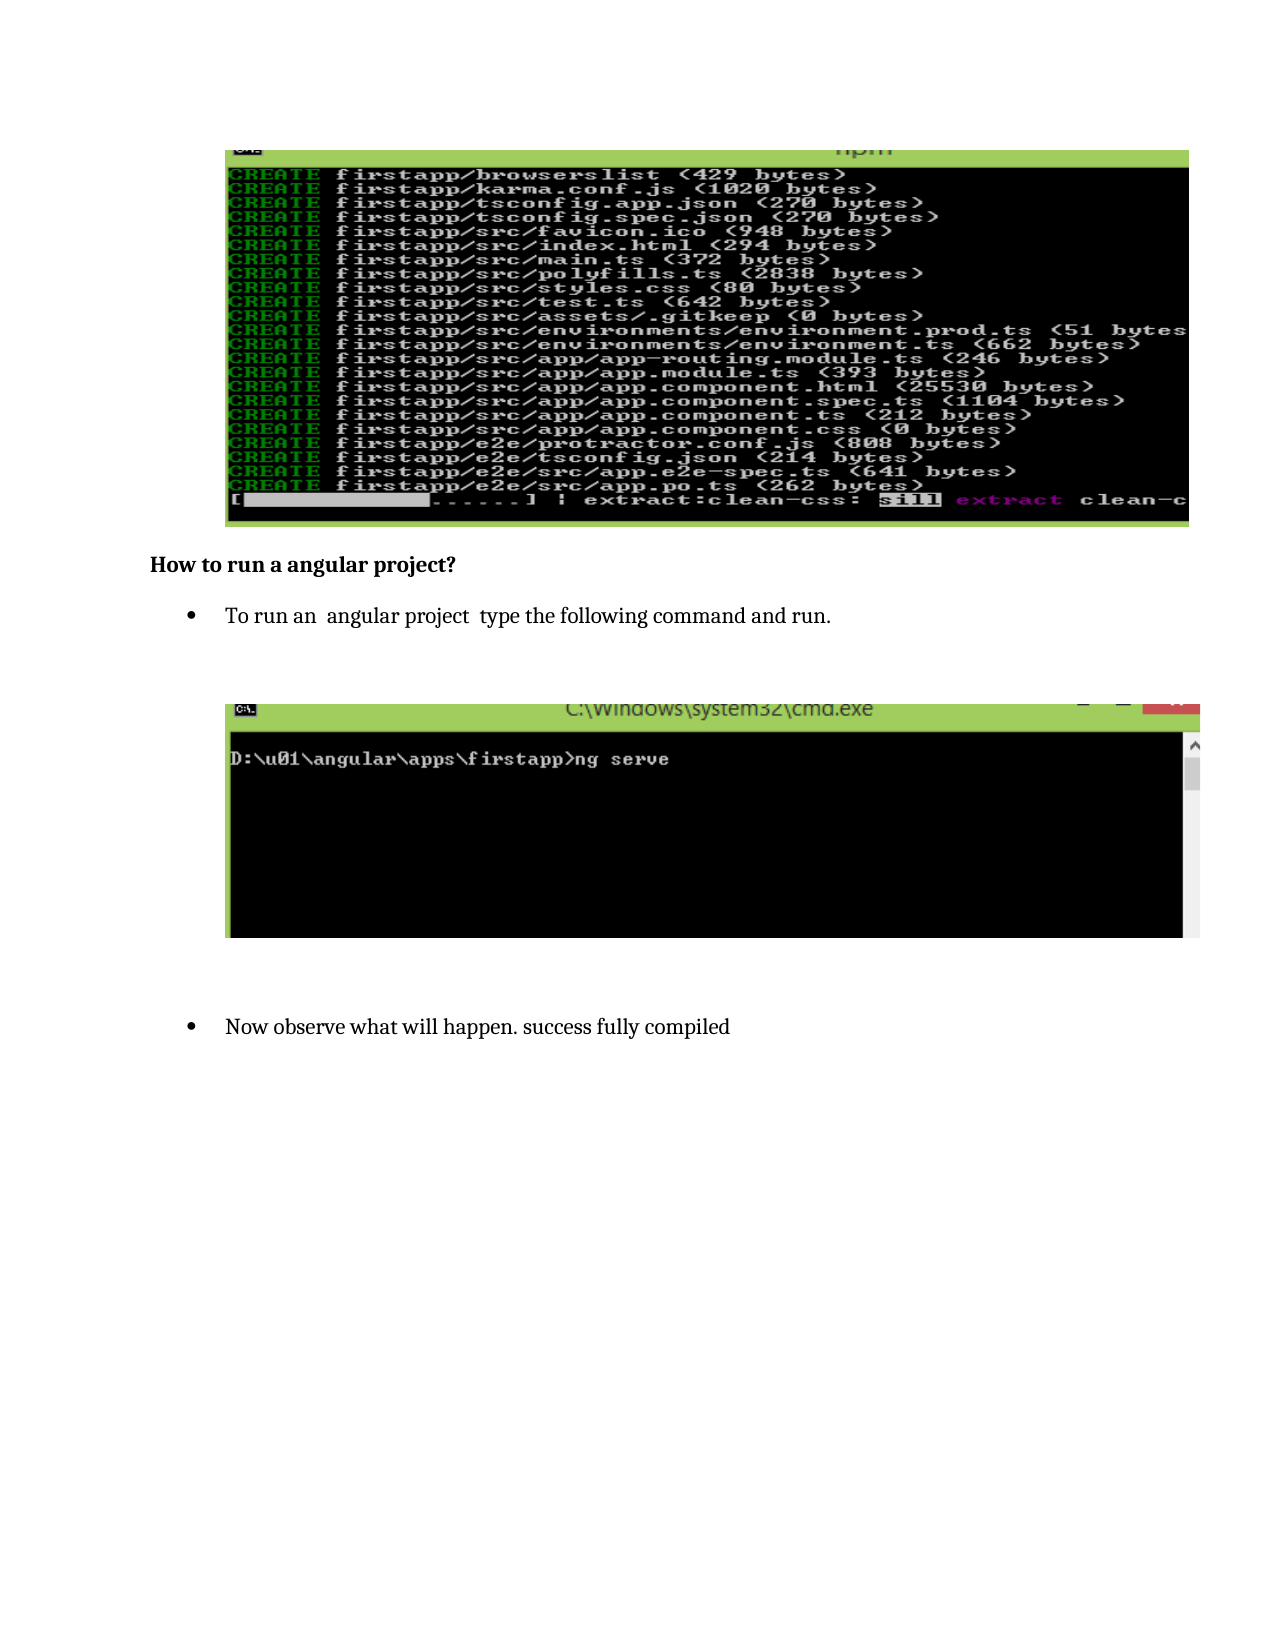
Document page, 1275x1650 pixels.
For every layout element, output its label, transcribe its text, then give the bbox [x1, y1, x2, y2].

picture [225, 150, 1189, 527]
picture [225, 704, 1200, 938]
list Now observe what will happen. success fully compiled [187, 1014, 1125, 1040]
list To run an angular project type the following command and run. [187, 603, 1125, 629]
subtitle How to run a angular project? [150, 552, 1125, 578]
